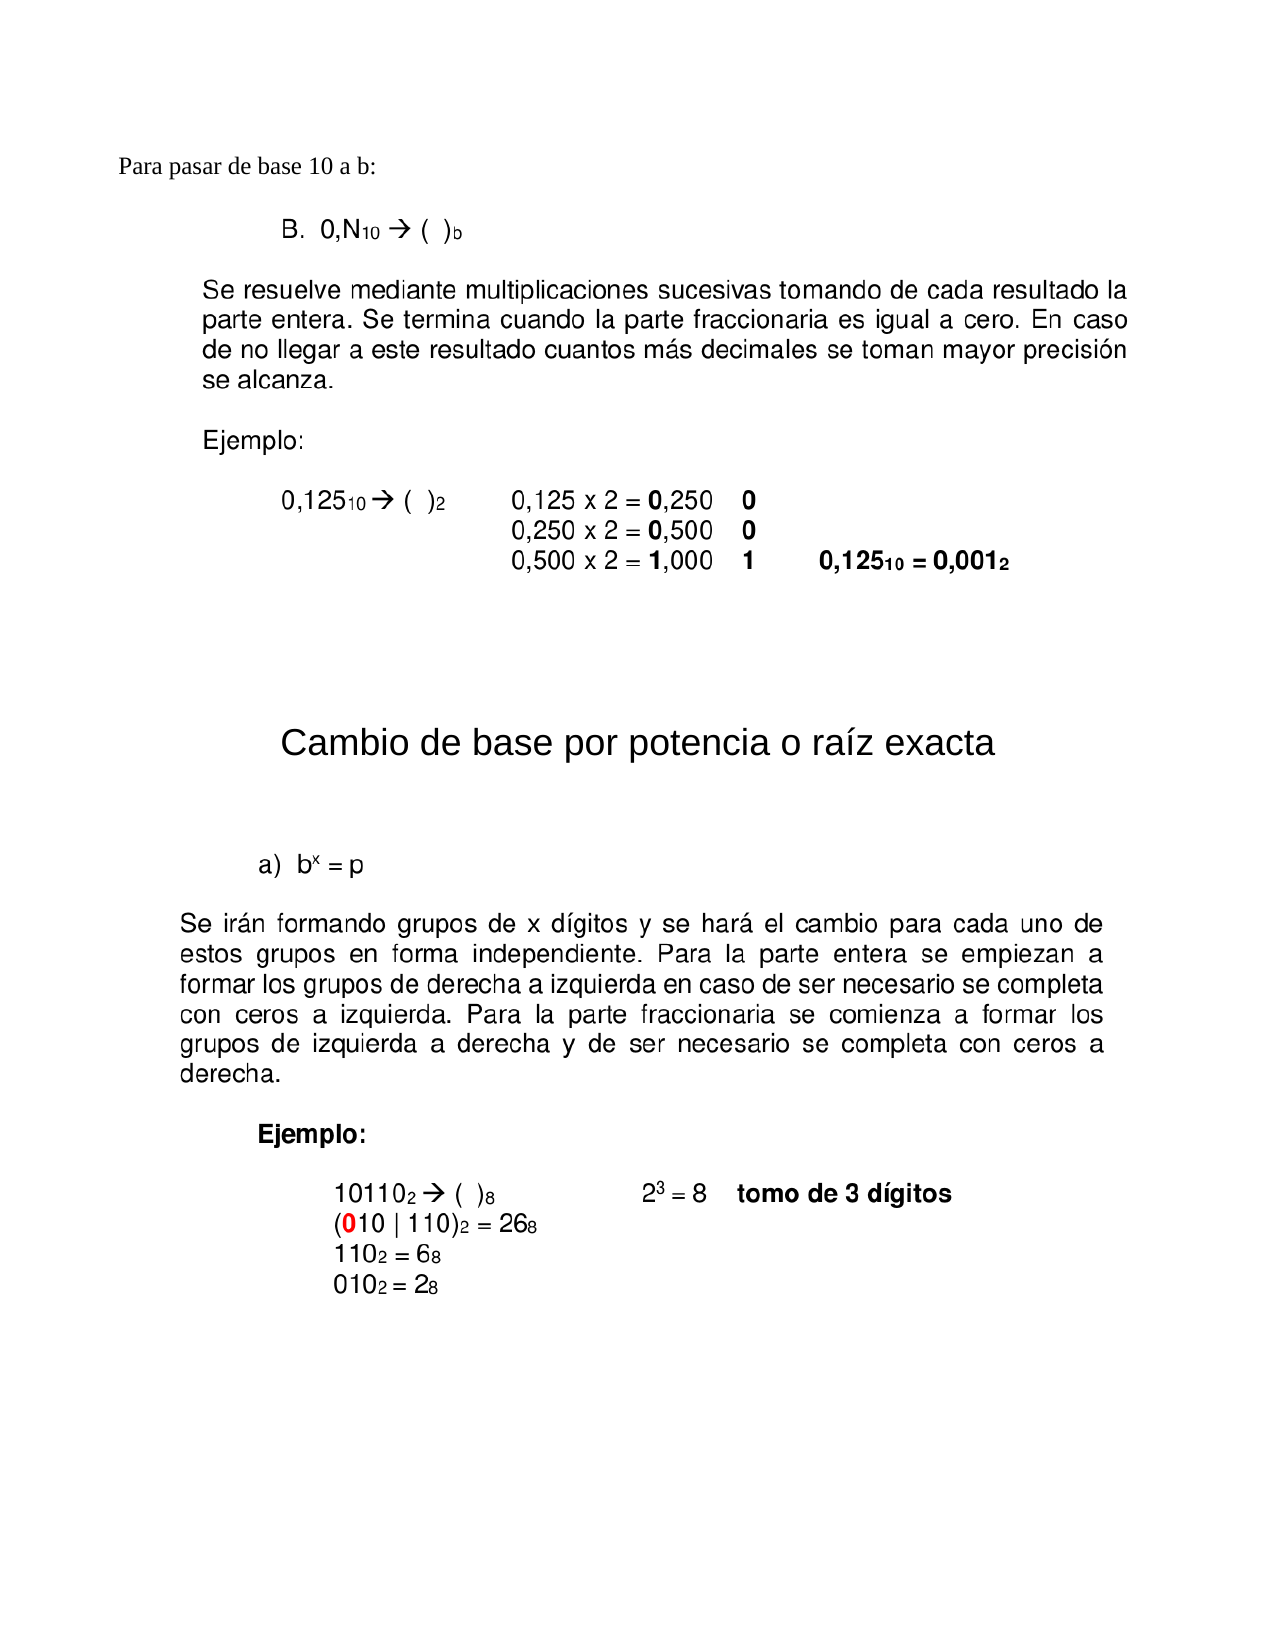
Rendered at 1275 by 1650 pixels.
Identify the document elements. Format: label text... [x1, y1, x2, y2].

text Para pasar de base 10 a b: [118, 118, 1157, 695]
picture [131, 210, 1170, 601]
subtitle Cambio de base por potencia o raíz exacta [118, 721, 1157, 764]
picture [115, 844, 1155, 1311]
